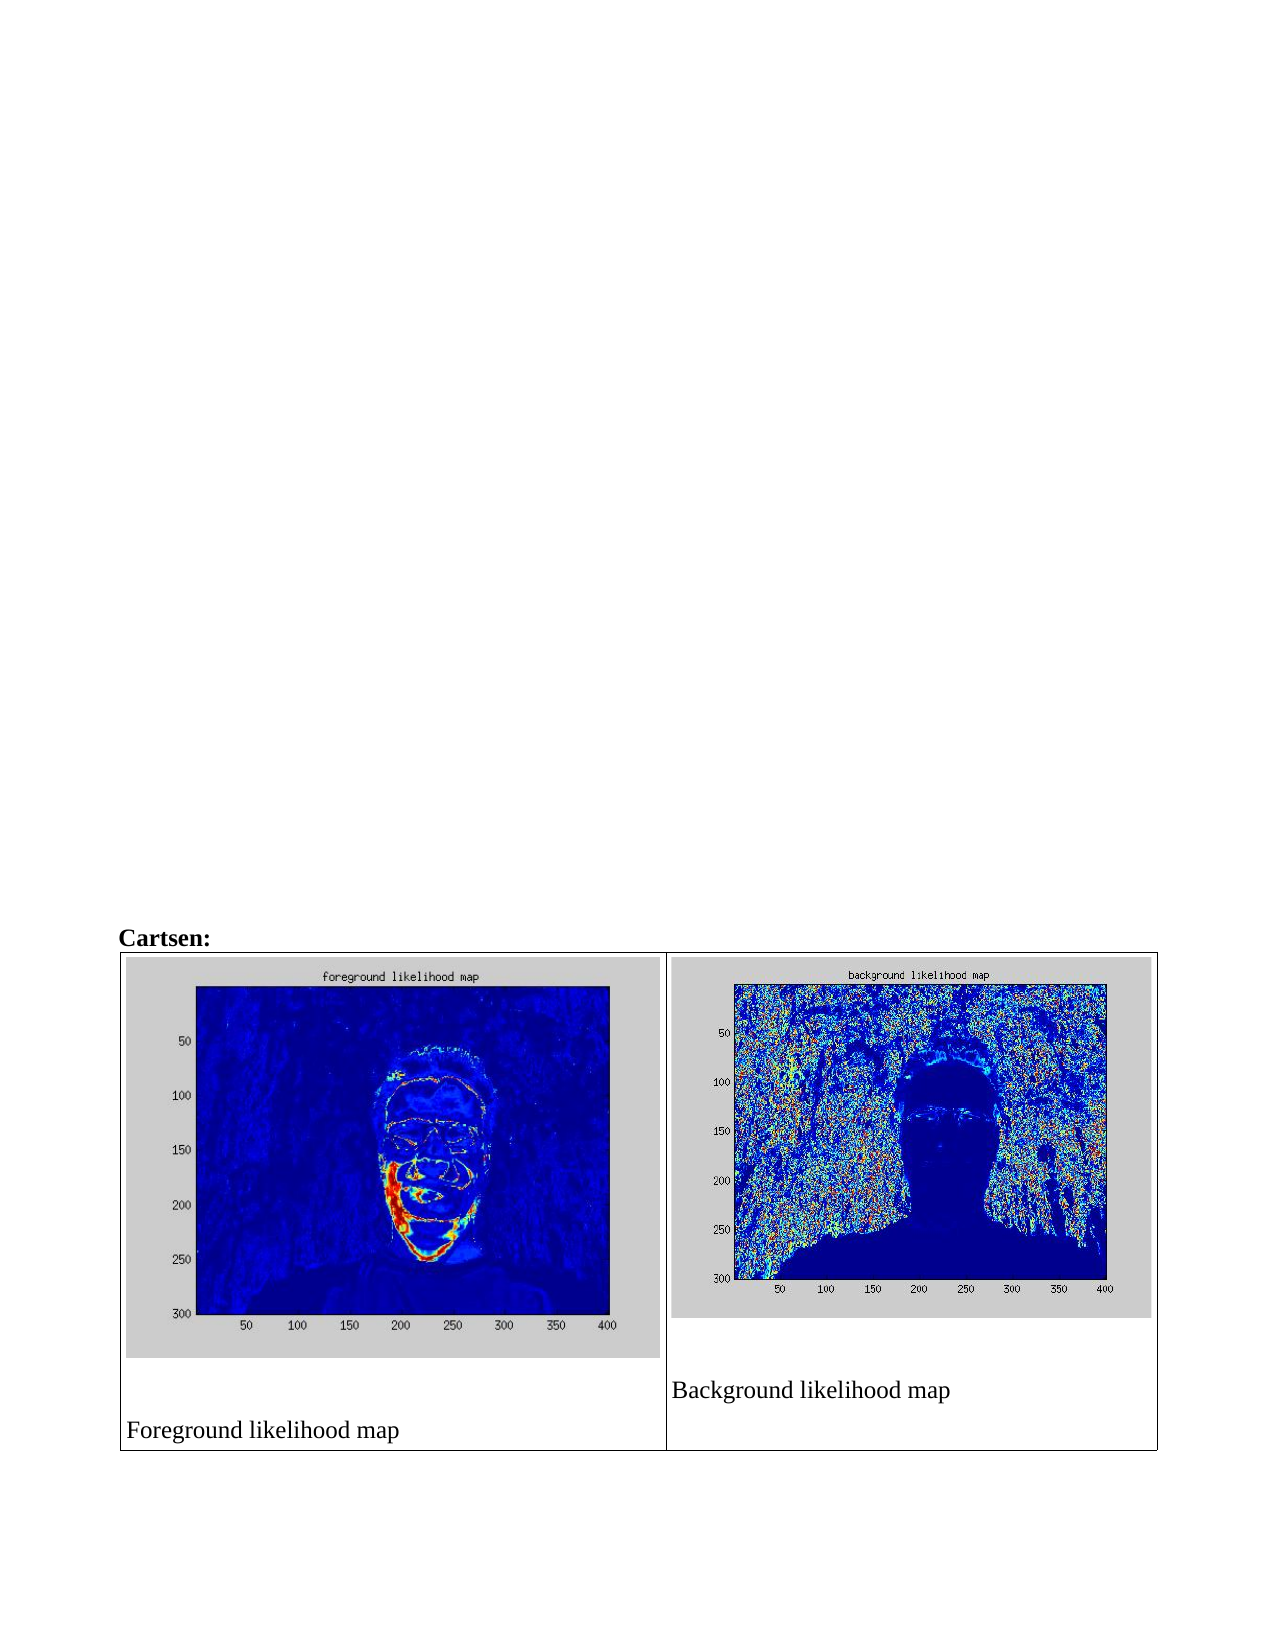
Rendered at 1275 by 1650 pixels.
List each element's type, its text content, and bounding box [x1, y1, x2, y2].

table_header Background likelihood map [667, 953, 1157, 1450]
picture [126, 957, 660, 1358]
text Cartsen: [118, 923, 1157, 952]
table_header Foreground likelihood map [121, 953, 666, 1450]
picture [671, 957, 1152, 1318]
